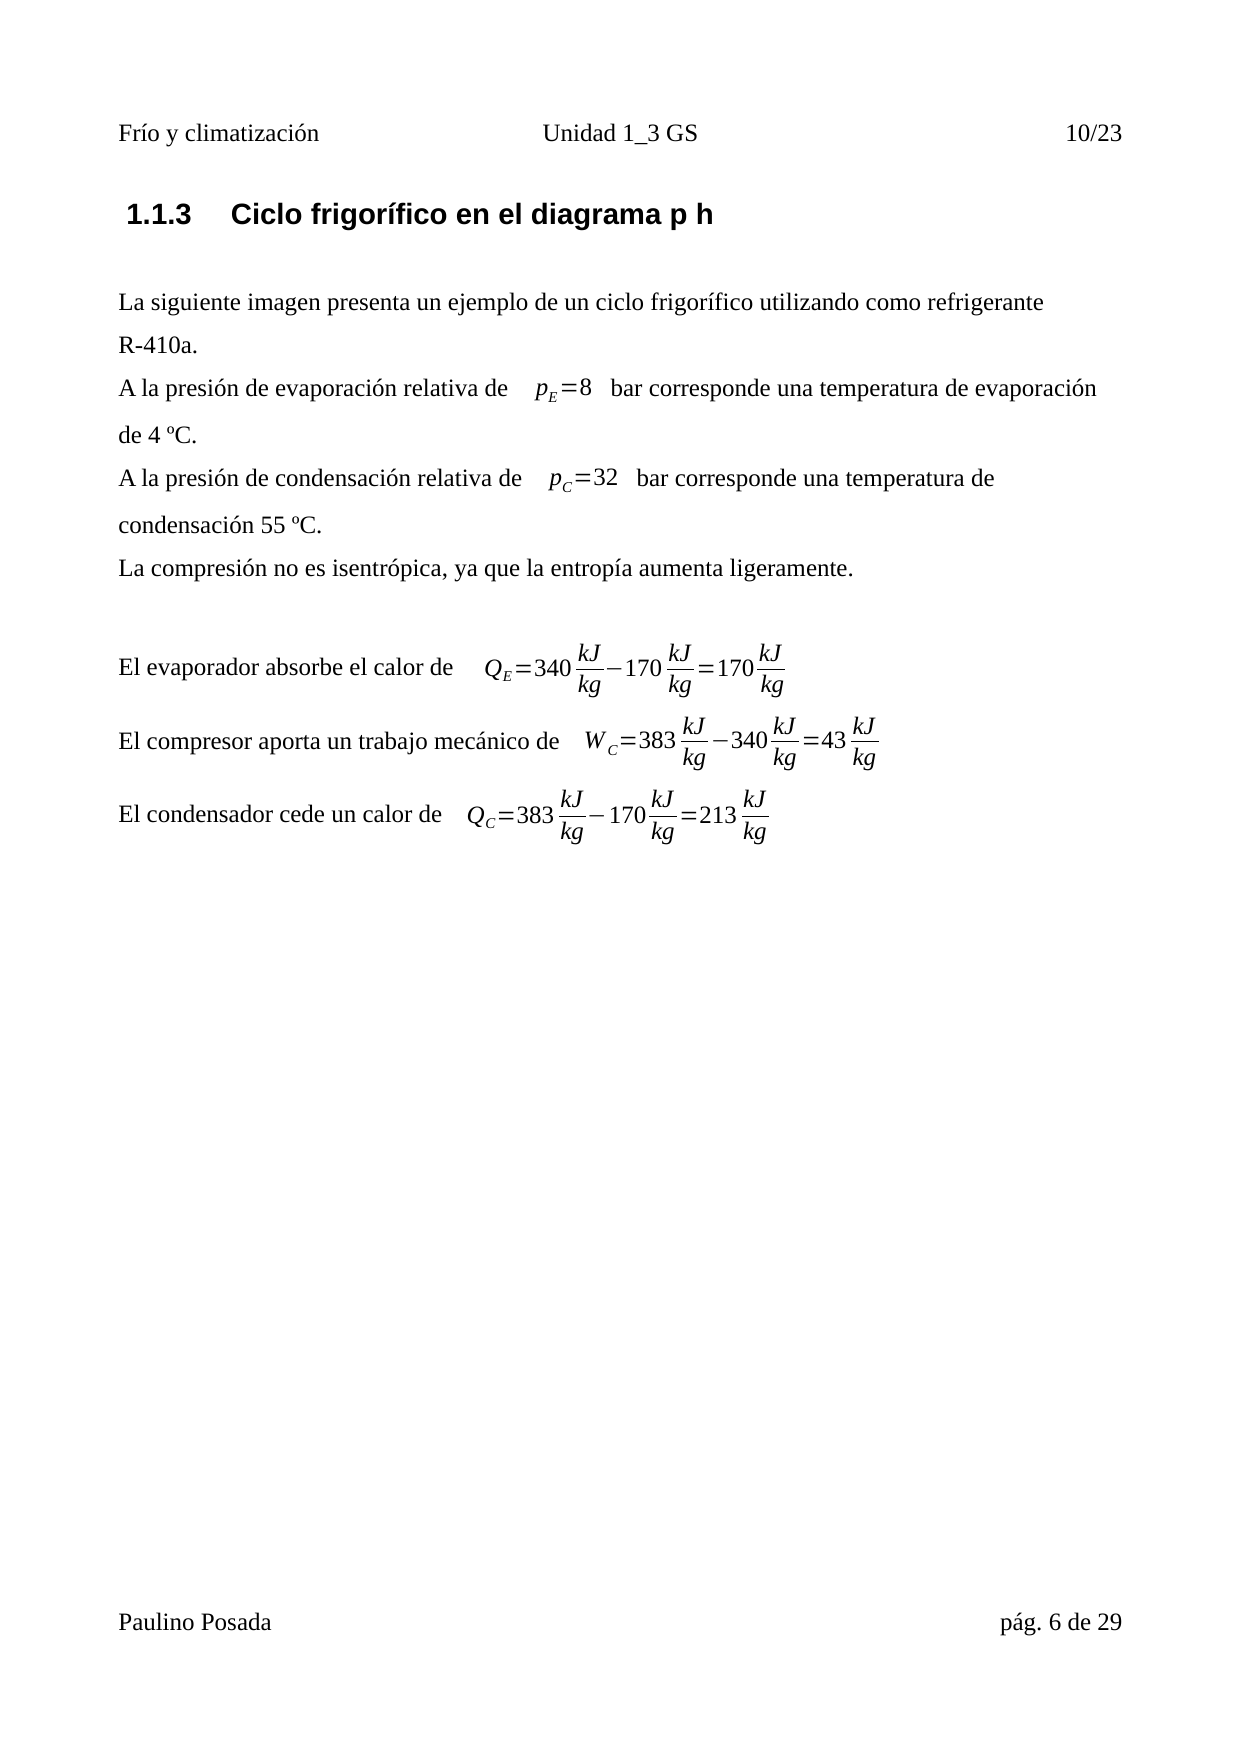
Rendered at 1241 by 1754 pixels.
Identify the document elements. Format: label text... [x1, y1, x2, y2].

text A la presión de evaporación relativa de bar corresponde una temperatura de evaporación de 4 ºC. [118, 373, 1122, 448]
text R-410a. [118, 330, 1122, 358]
text El compresor aporta un trabajo mecánico de [118, 713, 1122, 772]
subtitle Ciclo frigorífico en el diagrama p h [118, 197, 1122, 231]
text El condensador cede un calor de [118, 786, 1122, 845]
text La siguiente imagen presenta un ejemplo de un ciclo frigorífico utilizando como refrigerante [118, 287, 1122, 315]
text A la presión de condensación relativa de bar corresponde una temperatura de condensación 55 ºC. [118, 463, 1122, 538]
text El evaporador absorbe el calor de [118, 639, 1122, 698]
text La compresión no es isentrópica, ya que la entropía aumenta ligeramente. [118, 553, 1122, 582]
